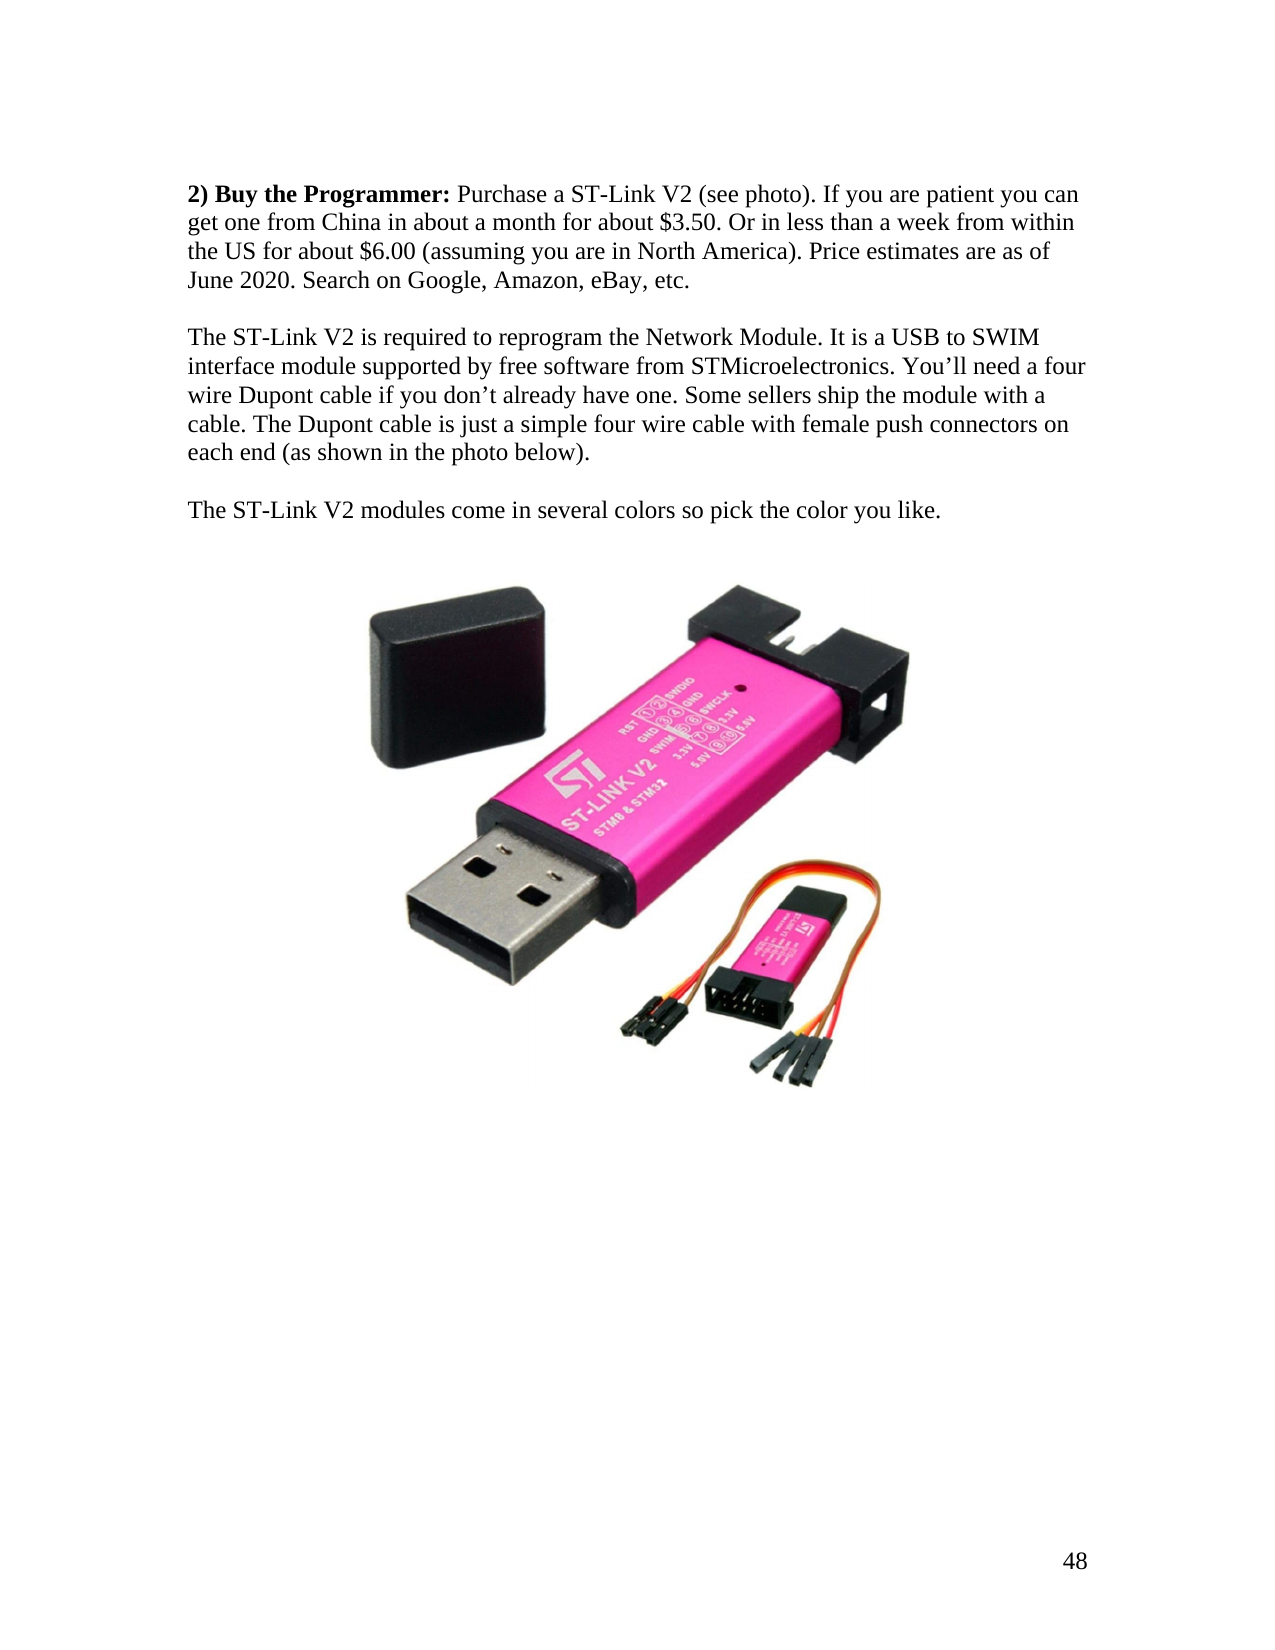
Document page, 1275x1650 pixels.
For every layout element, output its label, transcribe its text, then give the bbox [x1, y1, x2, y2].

text The ST-Link V2 is required to reprogram the Network Module. It is a USB to SWIM interface module supported by free software from STMicroelectronics. You’ll need a four wire Dupont cable if you don’t already have one. Some sellers ship the module with a cable. The Dupont cable is just a simple four wire cable with female push connectors on each end (as shown in the photo below). [187, 322, 1087, 466]
picture [364, 581, 911, 1089]
text The ST-Link V2 modules come in several colors so pick the color you like. [187, 495, 1087, 524]
text 2) Buy the Programmer: Purchase a ST-Link V2 (see photo). If you are patient you can get one from China in about a month for about $3.50. Or in less than a week from within the US for about $6.00 (assuming you are in North America). Price estimates are as of June 2020. Search on Google, Amazon, eBay, etc. [187, 179, 1087, 294]
